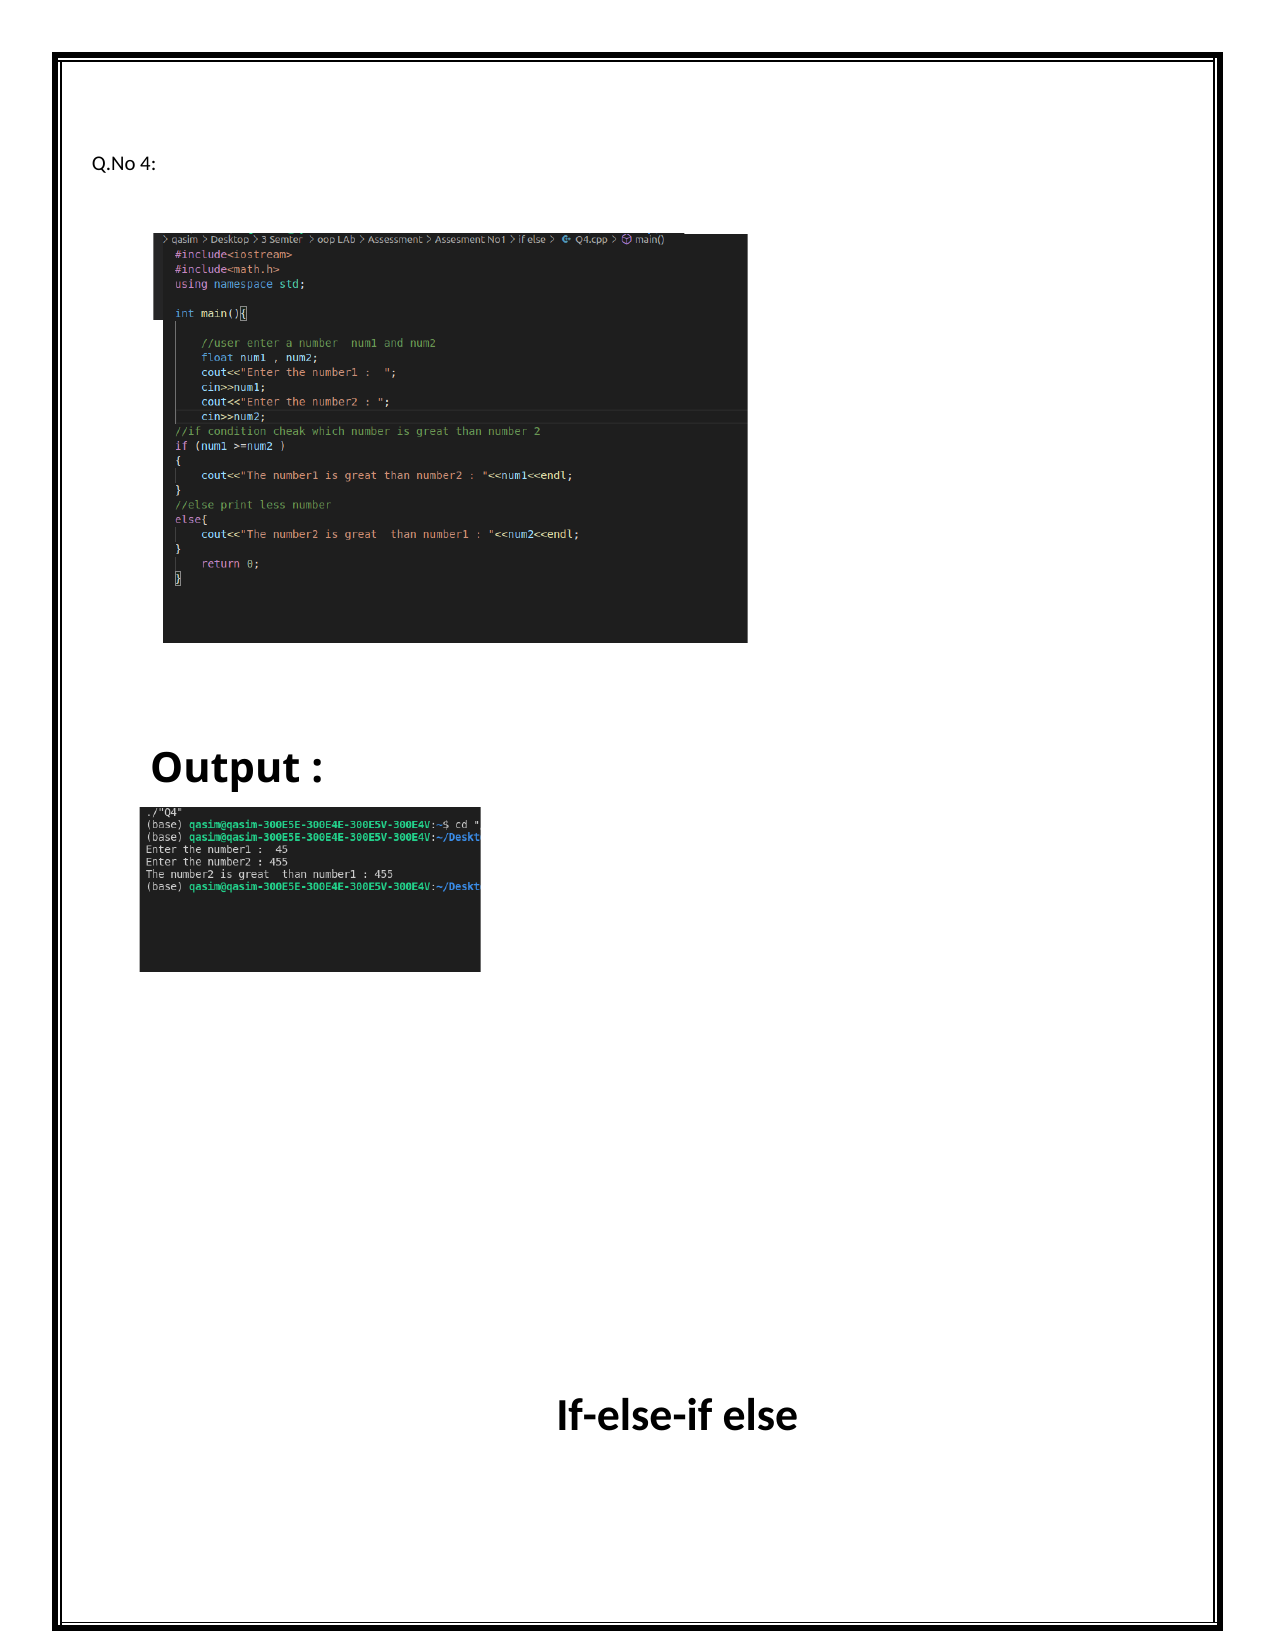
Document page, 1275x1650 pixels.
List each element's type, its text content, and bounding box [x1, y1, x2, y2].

text If-else-if else [150, 1386, 1204, 1441]
picture [139, 807, 395, 972]
picture [153, 234, 748, 643]
text Output : [150, 738, 1204, 794]
text Q.No 4: [92, 150, 1204, 175]
